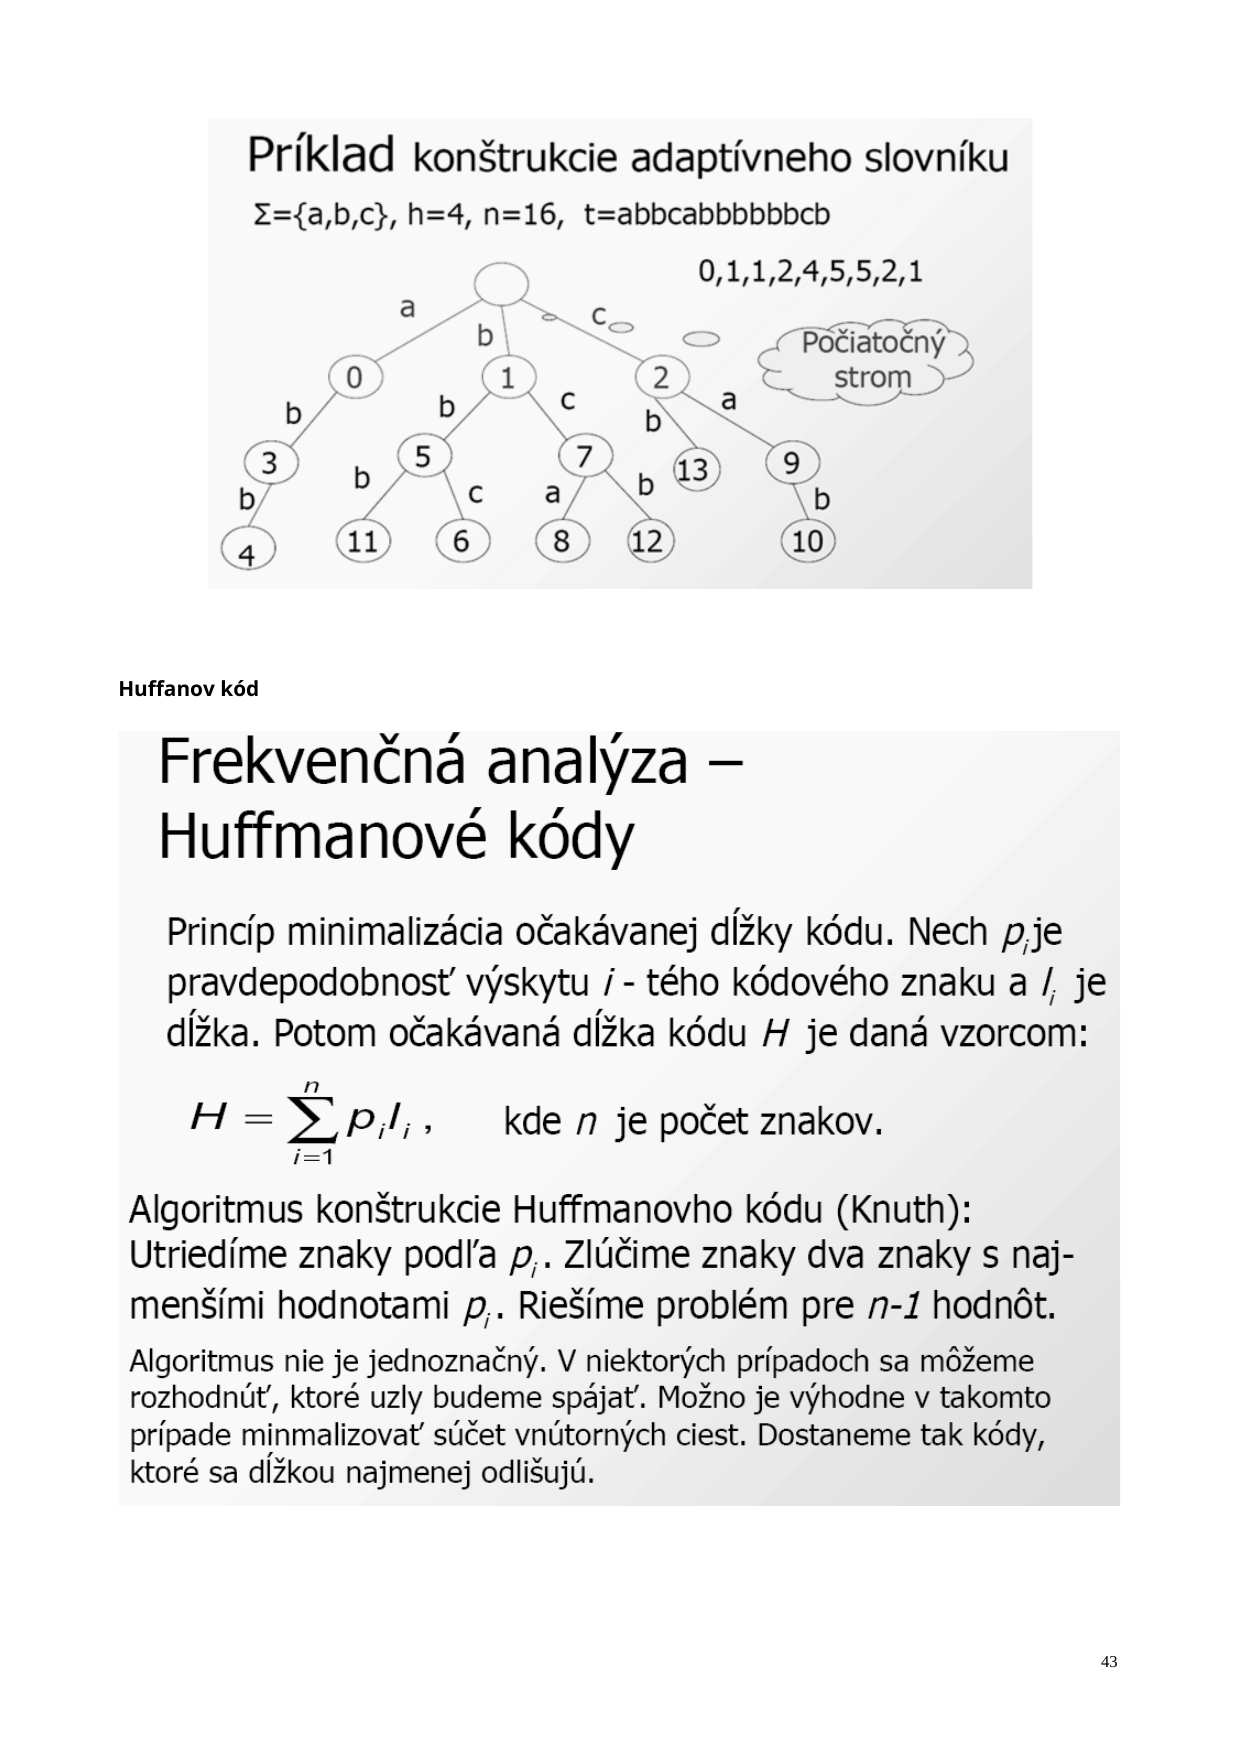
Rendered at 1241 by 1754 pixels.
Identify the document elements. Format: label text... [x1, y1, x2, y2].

text Huffanov kód [118, 674, 1122, 702]
